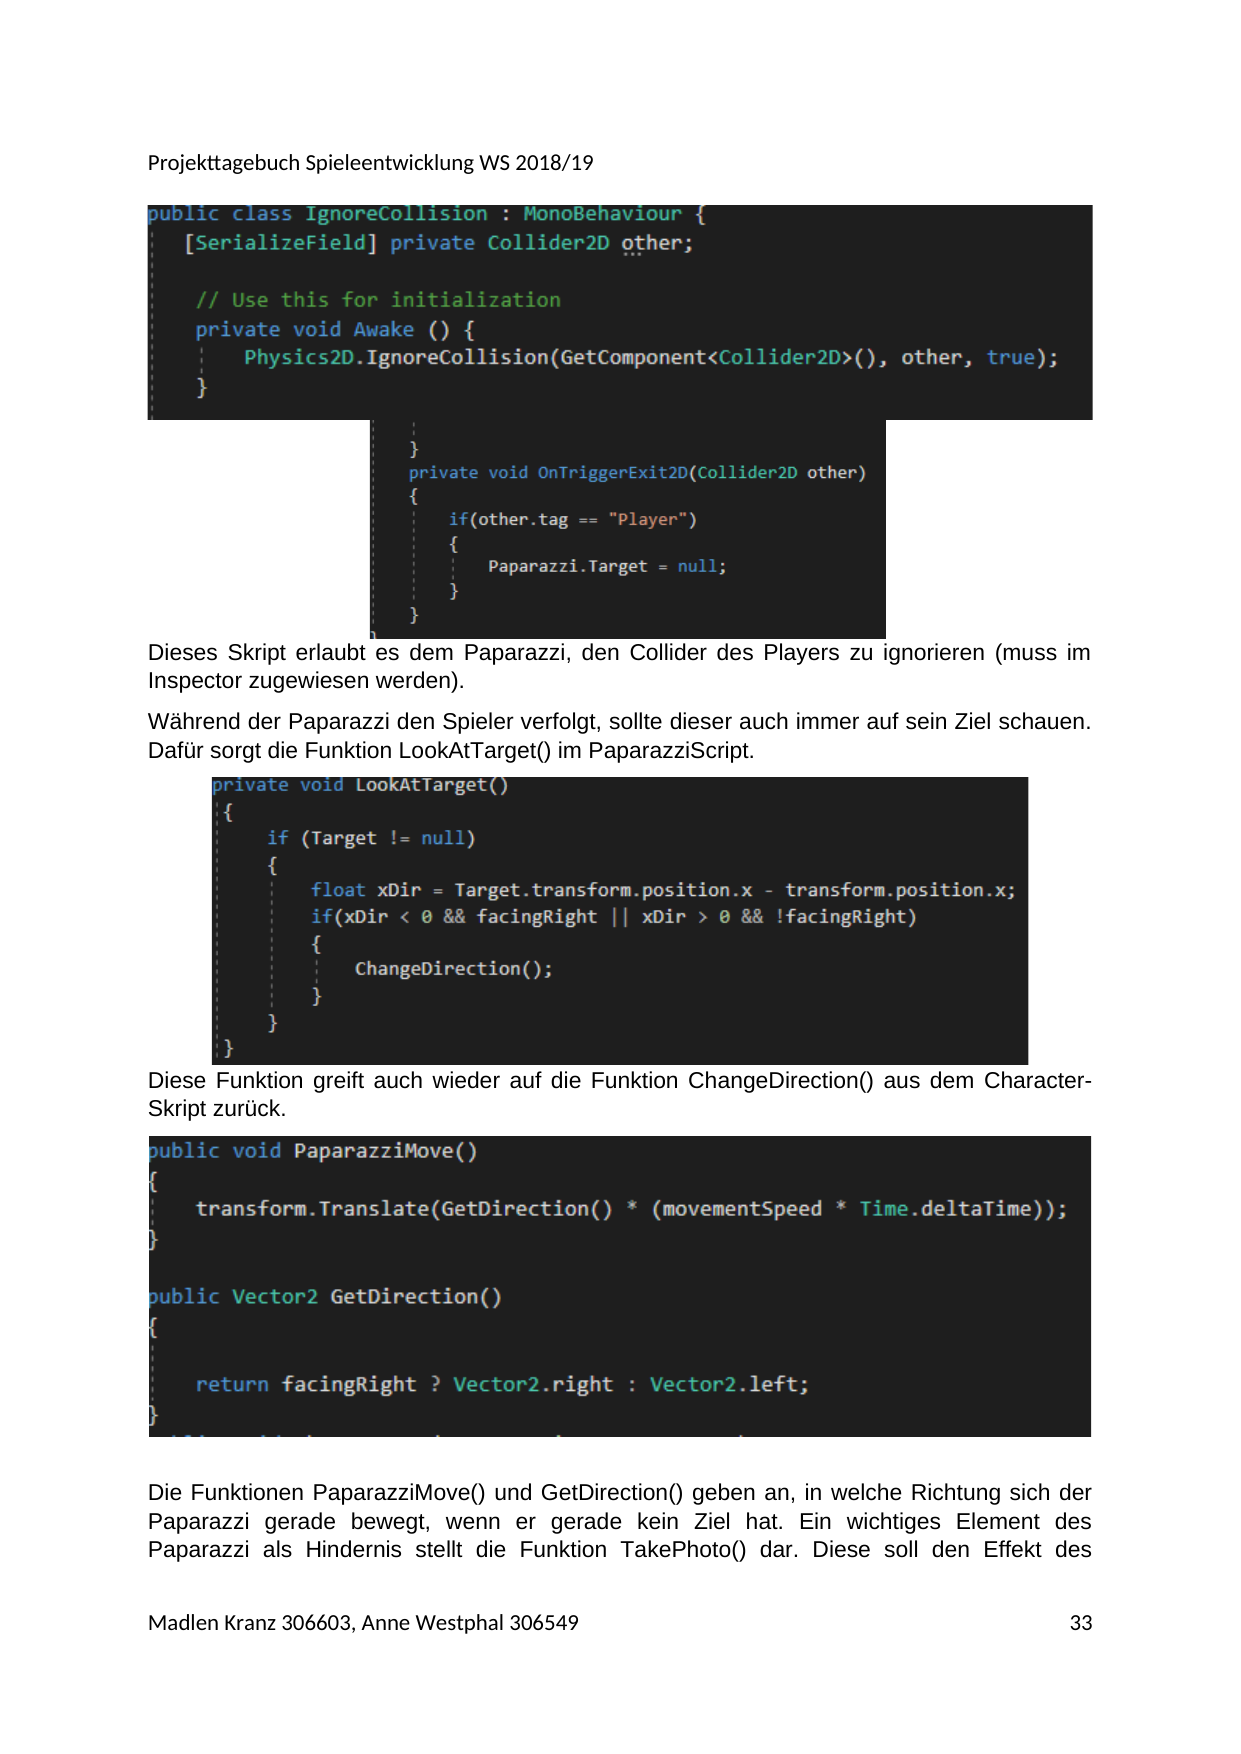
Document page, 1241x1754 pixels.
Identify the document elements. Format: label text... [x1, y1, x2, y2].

picture [149, 1136, 1092, 1437]
text Während der Paparazzi den Spieler verfolgt, sollte dieser auch immer auf sein Ziel schauen. Dafür sorgt die Funktion LookAtTarget() im PaparazziScript. [148, 708, 1093, 763]
text Diese Funktion greift auch wieder auf die Funktion ChangeDirection() aus dem Character-Skript zurück. [148, 778, 1093, 1122]
picture [147, 205, 1093, 639]
picture [211, 777, 1029, 1065]
text Dieses Skript erlaubt es dem Paparazzi, den Collider des Players zu ignorieren (muss im Inspector zugewiesen werden). [148, 420, 1093, 694]
text Die Funktionen PaparazziMove() und GetDirection() geben an, in welche Richtung sich der Paparazzi gerade bewegt, wenn er gerade kein Ziel hat. Ein wichtiges Element des Paparazzi als Hindernis stellt die Funktion TakePhoto() dar. Diese soll den Effekt des [148, 1479, 1093, 1562]
